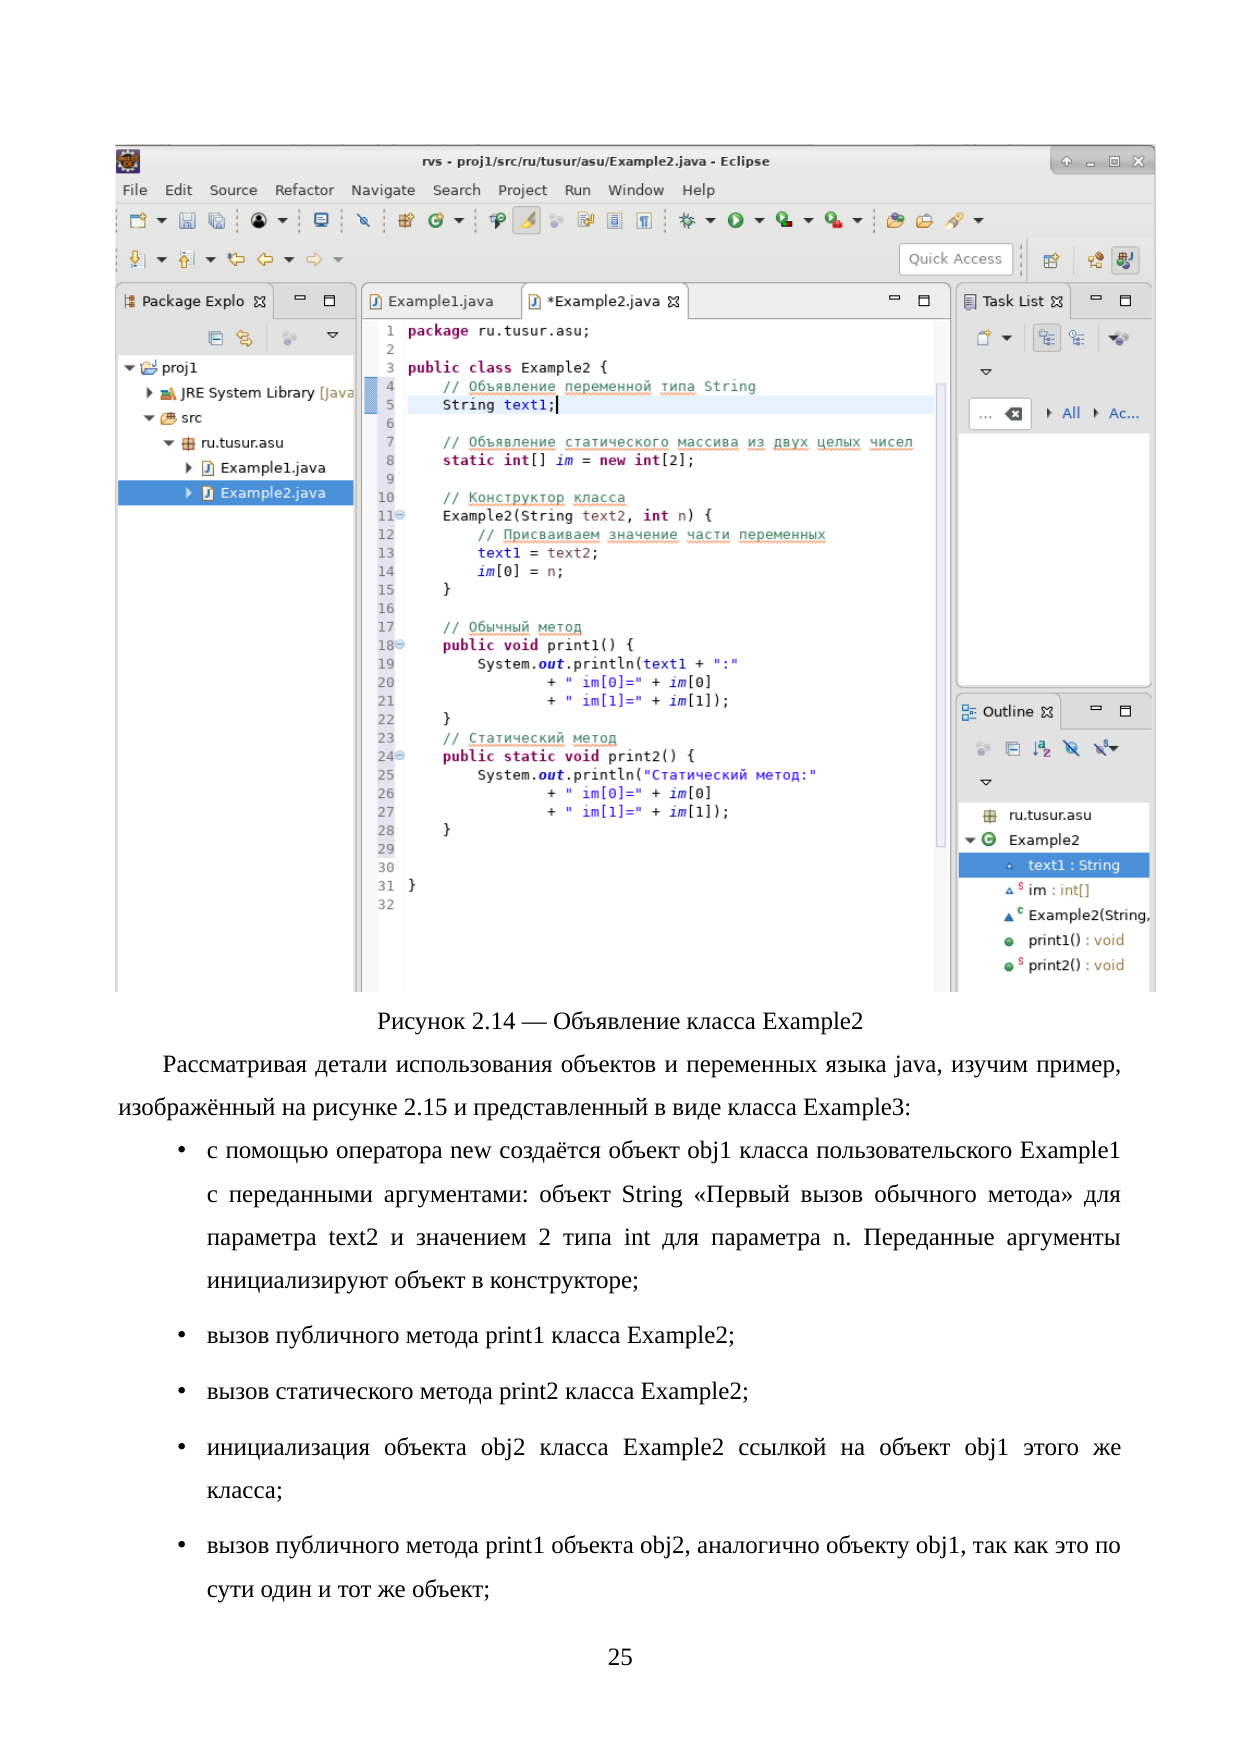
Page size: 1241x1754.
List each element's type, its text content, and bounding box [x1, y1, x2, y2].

list вызов публичного метода print1 объекта obj2, аналогично объекту obj1, так как это по сути один и тот же объект; [177, 1531, 1122, 1602]
list вызов статического метода print2 класса Example2; [177, 1376, 1122, 1405]
list с помощью оператора new создаётся объект obj1 класса пользовательского Example1 с переданными аргументами: объект String «Первый вызов обычного метода» для параметра text2 и значением 2 типа int для параметра n. Переданные аргументы инициализируют объект в конструкторе; [177, 1136, 1122, 1294]
text Рассматривая детали использования объектов и переменных языка java, изучим пример, изображённый на рисунке 2.15 и представленный в виде класса Example3: [118, 1049, 1122, 1121]
list инициализация объекта obj2 класса Example2 ссылкой на объект obj1 этого же класса; [177, 1432, 1122, 1504]
text Рисунок 2.14 — Объявление класса Example2 [118, 992, 1122, 1035]
picture [115, 144, 1156, 992]
list вызов публичного метода print1 класса Example2; [177, 1321, 1122, 1349]
